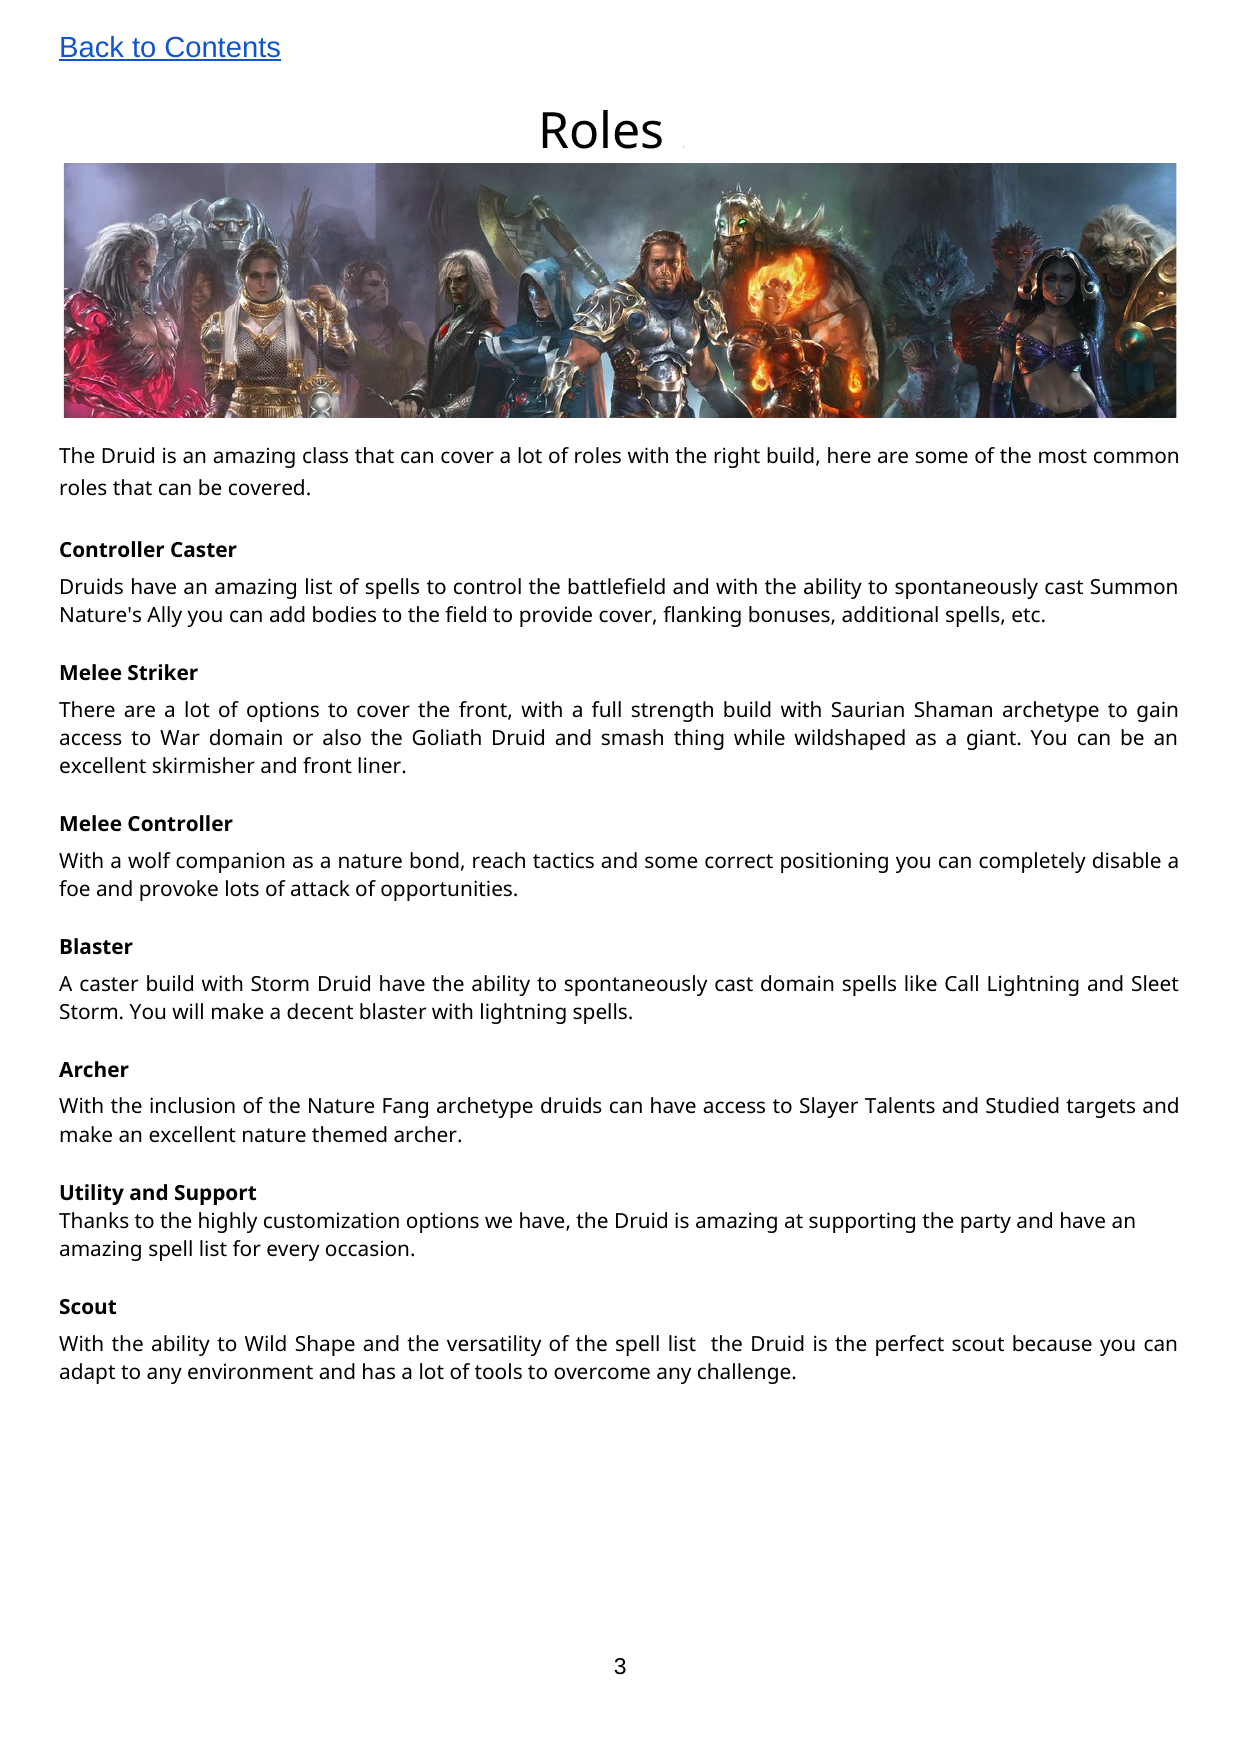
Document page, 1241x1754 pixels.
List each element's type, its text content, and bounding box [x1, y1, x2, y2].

text Druids have an amazing list of spells to control the battlefield and with the ability to spontaneously cast Summon Nature's Ally you can add bodies to the field to provide cover, flanking bonuses, additional spells, etc. [59, 572, 1181, 629]
text There are a lot of options to cover the front, with a full strength build with Saurian Shaman archetype to gain access to War domain or also the Goliath Druid and smash thing while wildshaped as a giant. You can be an excellent skirmisher and front liner. [59, 695, 1181, 780]
subtitle Controller Caster [59, 535, 1181, 564]
picture [63, 163, 1177, 418]
subtitle Scout [59, 1292, 1181, 1321]
text With the inclusion of the Nature Fang archetype druids can have access to Slayer Talents and Studied targets and make an excellent nature themed archer. [59, 1092, 1181, 1148]
title Roles [59, 95, 1181, 163]
text With a wolf companion as a nature bond, reach tactics and some correct positioning you can completely disable a foe and provoke lots of attack of opportunities. [59, 846, 1181, 903]
text The Druid is an amazing class that can cover a lot of roles with the right build, here are some of the most common roles that can be covered. [59, 441, 1181, 502]
text A caster build with Storm Druid have the ability to spontaneously cast domain spells like Call Lightning and Sleet Storm. You will make a decent blaster with lightning spells. [59, 969, 1181, 1026]
subtitle Melee Striker [59, 658, 1181, 686]
text With the ability to Wild Shape and the versatility of the spell list the Druid is the perfect scout because you can adapt to any environment and has a lot of tools to overcome any challenge. [59, 1329, 1181, 1386]
subtitle Melee Controller [59, 809, 1181, 838]
subtitle Blaster [59, 932, 1181, 961]
text Thanks to the highly customization options we have, the Druid is amazing at supporting the party and have an amazing spell list for every occasion. [59, 1206, 1181, 1263]
subtitle Archer [59, 1055, 1181, 1083]
subtitle Utility and Support [59, 1178, 1181, 1206]
